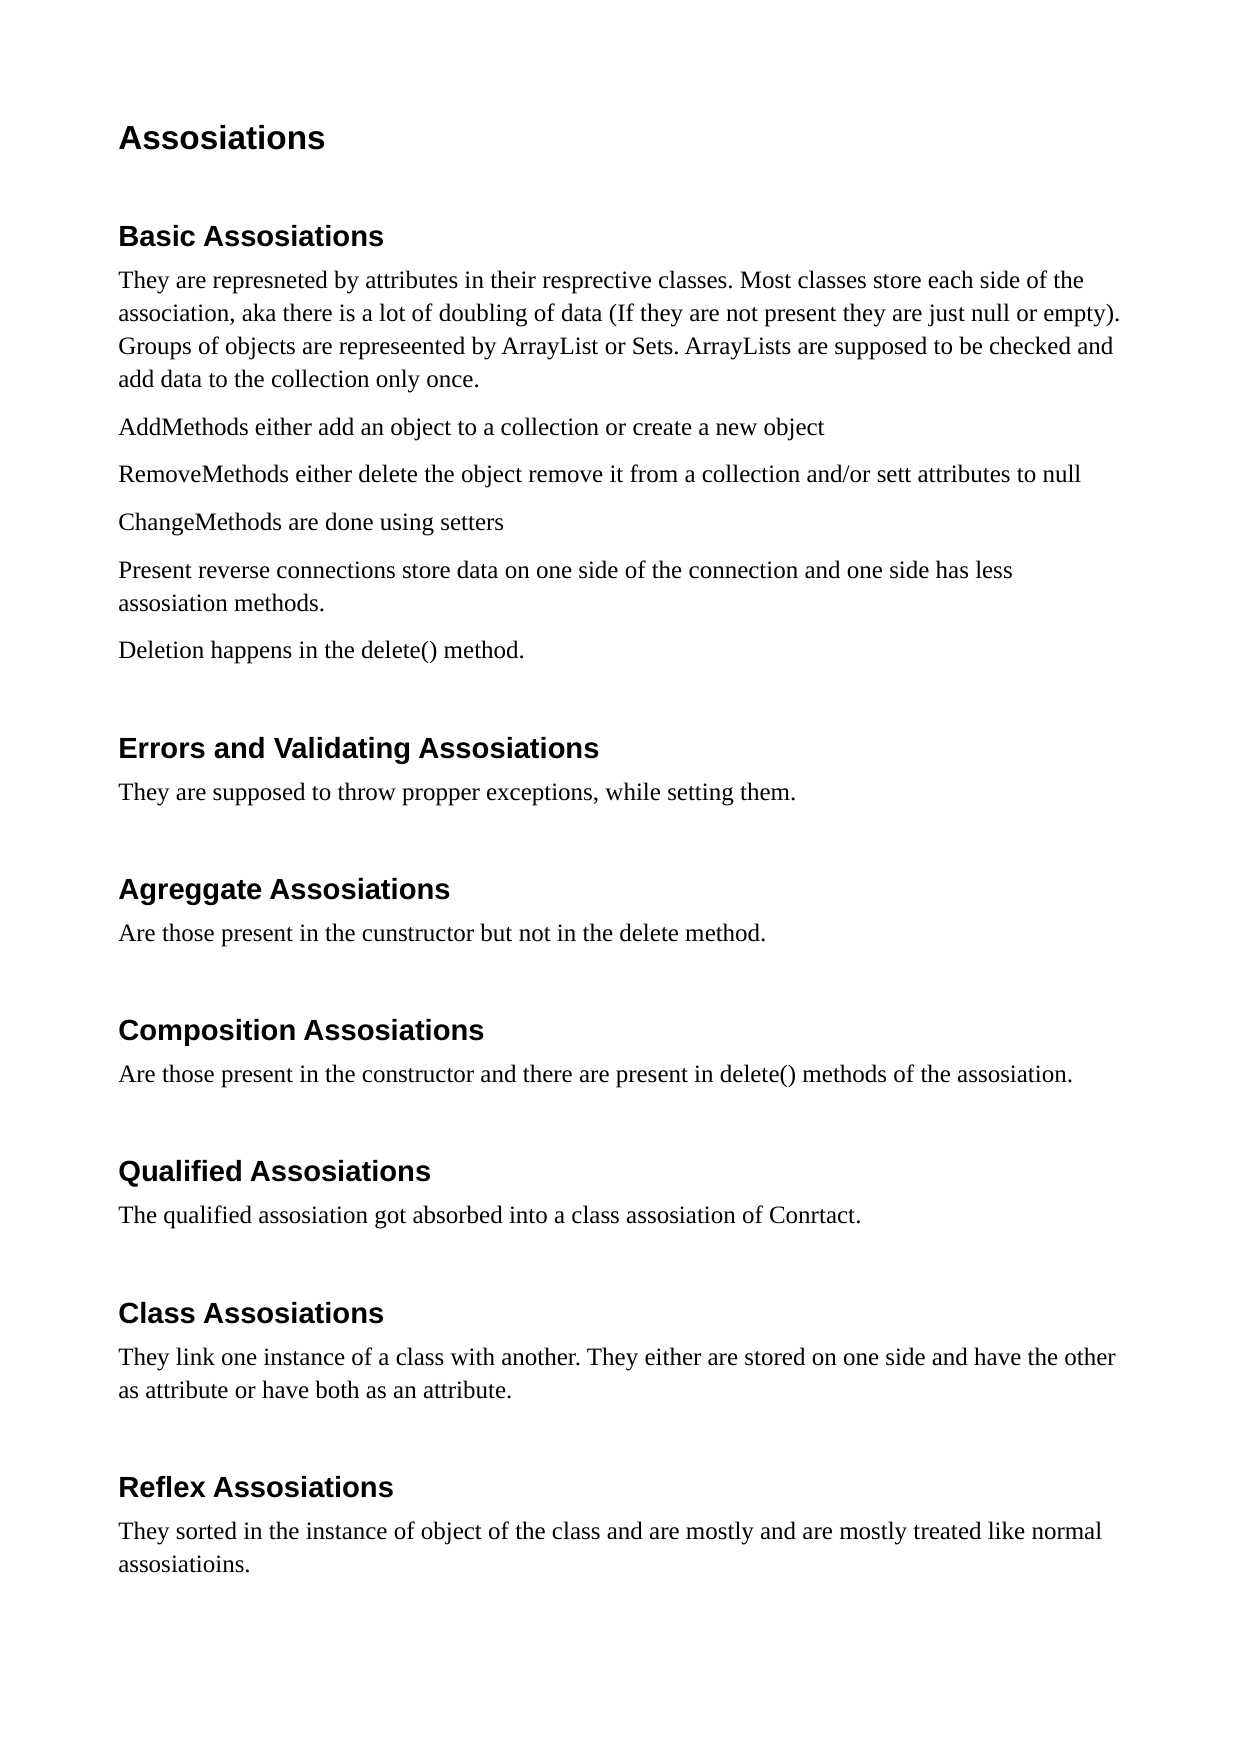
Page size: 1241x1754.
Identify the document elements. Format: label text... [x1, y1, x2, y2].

text RemoveMethods either delete the object remove it from a collection and/or sett attributes to null [118, 459, 1122, 488]
text ChangeMethods are done using setters [118, 507, 1122, 536]
subtitle Class Assosiations [118, 1296, 1122, 1329]
text Deletion happens in the delete() method. [118, 635, 1122, 664]
text AddMethods either add an object to a collection or create a new object [118, 412, 1122, 441]
subtitle Agreggate Assosiations [118, 872, 1122, 905]
subtitle Assosiations [118, 118, 1122, 157]
text They link one instance of a class with another. They either are stored on one side and have the other as attribute or have both as an attribute. [118, 1342, 1122, 1403]
text They sorted in the instance of object of the class and are mostly and are mostly treated like normal assosiatioins. [118, 1516, 1122, 1578]
subtitle Errors and Validating Assosiations [118, 731, 1122, 764]
text Are those present in the cunstructor but not in the delete method. [118, 918, 1122, 947]
subtitle Composition Assosiations [118, 1013, 1122, 1047]
text Present reverse connections store data on one side of the connection and one side has less assosiation methods. [118, 555, 1122, 617]
subtitle Basic Assosiations [118, 219, 1122, 253]
subtitle Qualified Assosiations [118, 1154, 1122, 1188]
text They are supposed to throw propper exceptions, while setting them. [118, 777, 1122, 805]
text The qualified assosiation got absorbed into a class assosiation of Conrtact. [118, 1200, 1122, 1229]
text They are represneted by attributes in their resprective classes. Most classes store each side of the association, aka there is a lot of doubling of data (If they are not present they are just null or empty). Groups of objects are represeented by ArrayList or Sets. ArrayLists are supposed to be checked and add data to the collection only once. [118, 265, 1122, 393]
text Are those present in the constructor and there are present in delete() methods of the assosiation. [118, 1059, 1122, 1088]
subtitle Reflex Assosiations [118, 1470, 1122, 1503]
